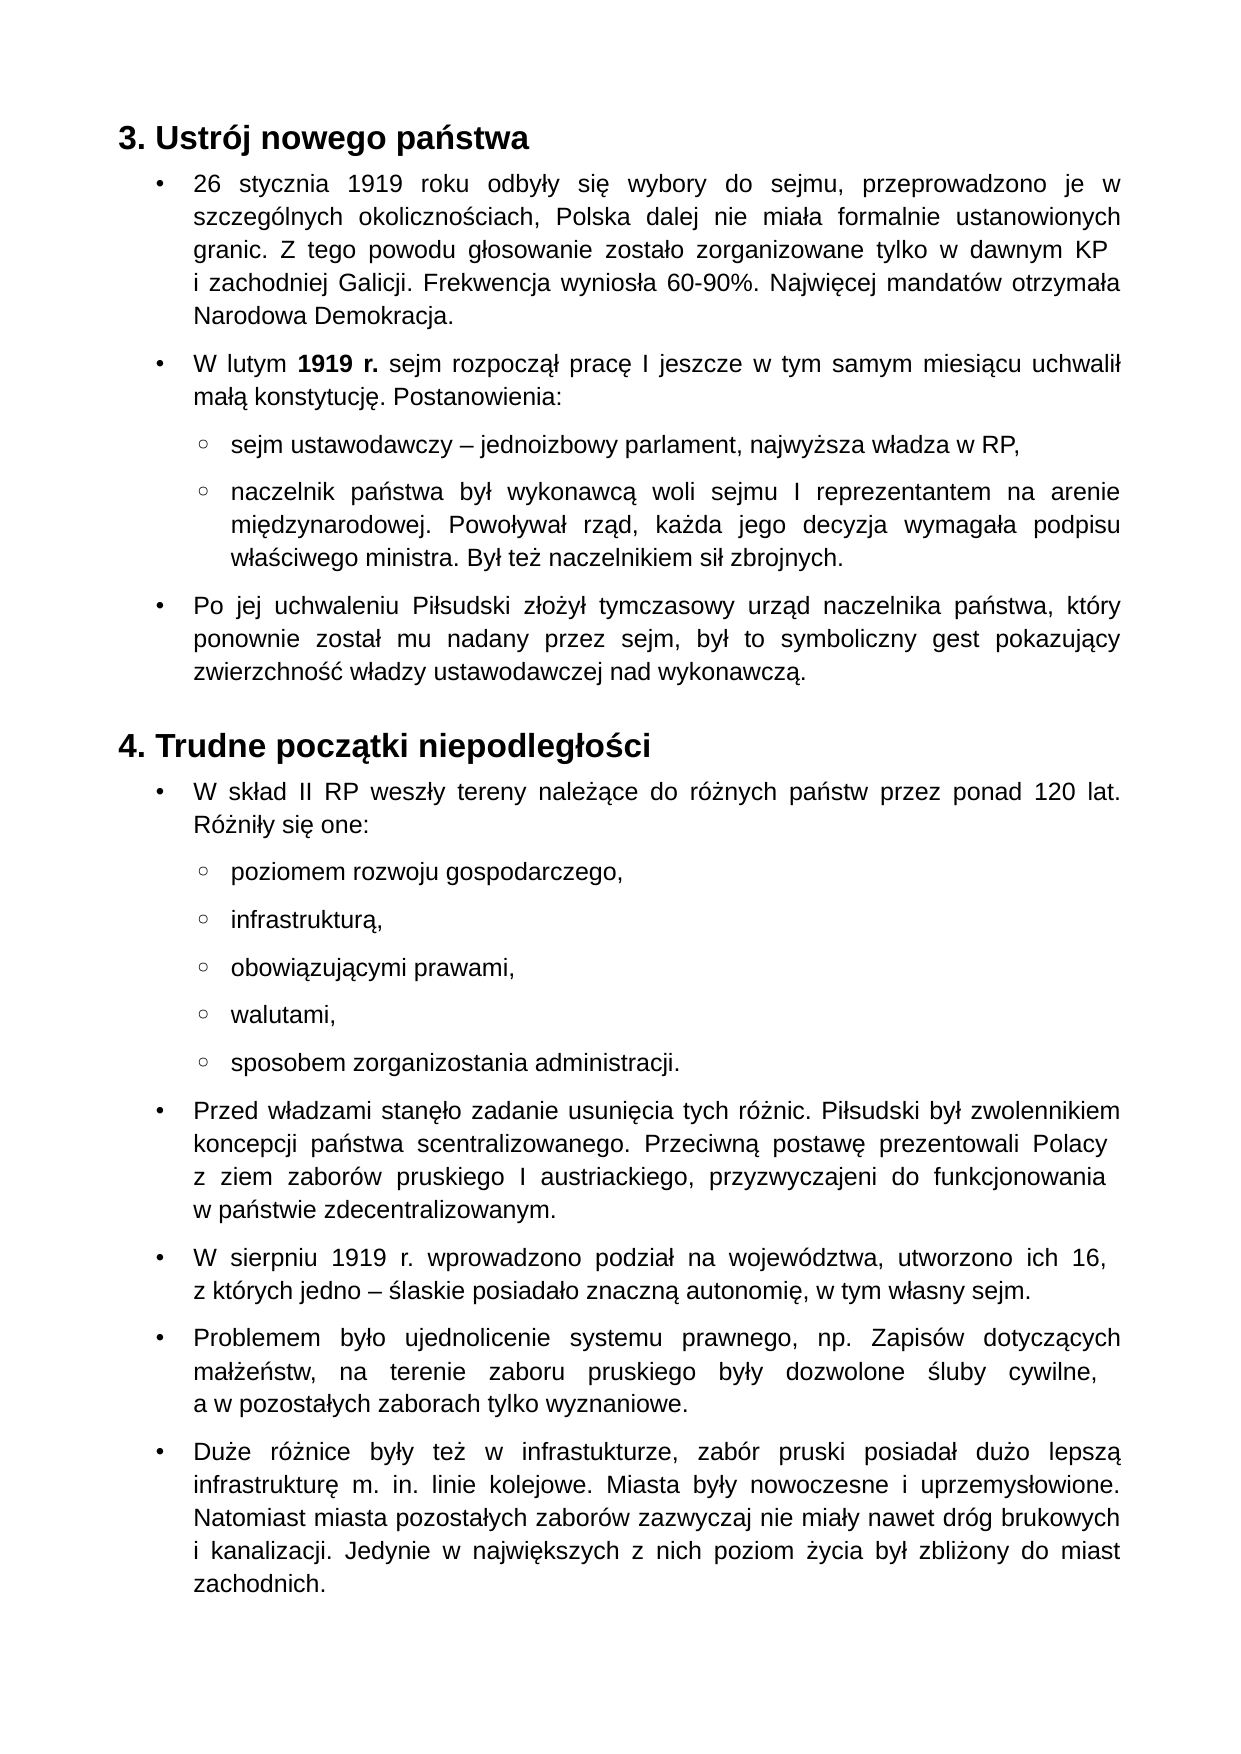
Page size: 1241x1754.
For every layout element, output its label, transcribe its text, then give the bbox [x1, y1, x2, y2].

list infrastrukturą, [193, 905, 1122, 934]
subtitle 3. Ustrój nowego państwa [118, 118, 1122, 157]
list W sierpniu 1919 r. wprowadzono podział na województwa, utworzono ich 16, z których jedno – ślaskie posiadało znaczną autonomię, w tym własny sejm. [156, 1243, 1122, 1304]
subtitle 4. Trudne początki niepodległości [118, 726, 1122, 764]
list naczelnik państwa był wykonawcą woli sejmu I reprezentantem na arenie międzynarodowej. Powoływał rząd, każda jego decyzja wymagała podpisu właściwego ministra. Był też naczelnikiem sił zbrojnych. [193, 477, 1122, 572]
list sejm ustawodawczy – jednoizbowy parlament, najwyższa władza w RP, [193, 429, 1122, 458]
list 26 stycznia 1919 roku odbyły się wybory do sejmu, przeprowadzono je w szczególnych okolicznościach, Polska dalej nie miała formalnie ustanowionych granic. Z tego powodu głosowanie zostało zorganizowane tylko w dawnym KP i zachodniej Galicji. Frekwencja wyniosła 60-90%. Najwięcej mandatów otrzymała Narodowa Demokracja. [156, 169, 1122, 330]
list Po jej uchwaleniu Piłsudski złożył tymczasowy urząd naczelnika państwa, który ponownie został mu nadany przez sejm, był to symboliczny gest pokazujący zwierzchność władzy ustawodawczej nad wykonawczą. [156, 591, 1122, 686]
list W lutym 1919 r. sejm rozpoczął pracę I jeszcze w tym samym miesiącu uchwalił małą konstytucję. Postanowienia: [156, 349, 1122, 411]
list W skład II RP weszły tereny należące do różnych państw przez ponad 120 lat. Różniły się one: [156, 777, 1122, 838]
list Problemem było ujednolicenie systemu prawnego, np. Zapisów dotyczących małżeństw, na terenie zaboru pruskiego były dozwolone śluby cywilne, a w pozostałych zaborach tylko wyznaniowe. [156, 1323, 1122, 1418]
list walutami, [193, 1000, 1122, 1029]
list Duże różnice były też w infrastukturze, zabór pruski posiadał dużo lepszą infrastrukturę m. in. linie kolejowe. Miasta były nowoczesne i uprzemysłowione. Natomiast miasta pozostałych zaborów zazwyczaj nie miały nawet dróg brukowych i kanalizacji. Jedynie w największych z nich poziom życia był zbliżony do miast zachodnich. [156, 1437, 1122, 1598]
list poziomem rozwoju gospodarczego, [193, 857, 1122, 886]
list sposobem zorganizostania administracji. [193, 1048, 1122, 1077]
list obowiązującymi prawami, [193, 953, 1122, 982]
list Przed władzami stanęło zadanie usunięcia tych różnic. Piłsudski był zwolennikiem koncepcji państwa scentralizowanego. Przeciwną postawę prezentowali Polacy z ziem zaborów pruskiego I austriackiego, przyzwyczajeni do funkcjonowania w państwie zdecentralizowanym. [156, 1096, 1122, 1224]
